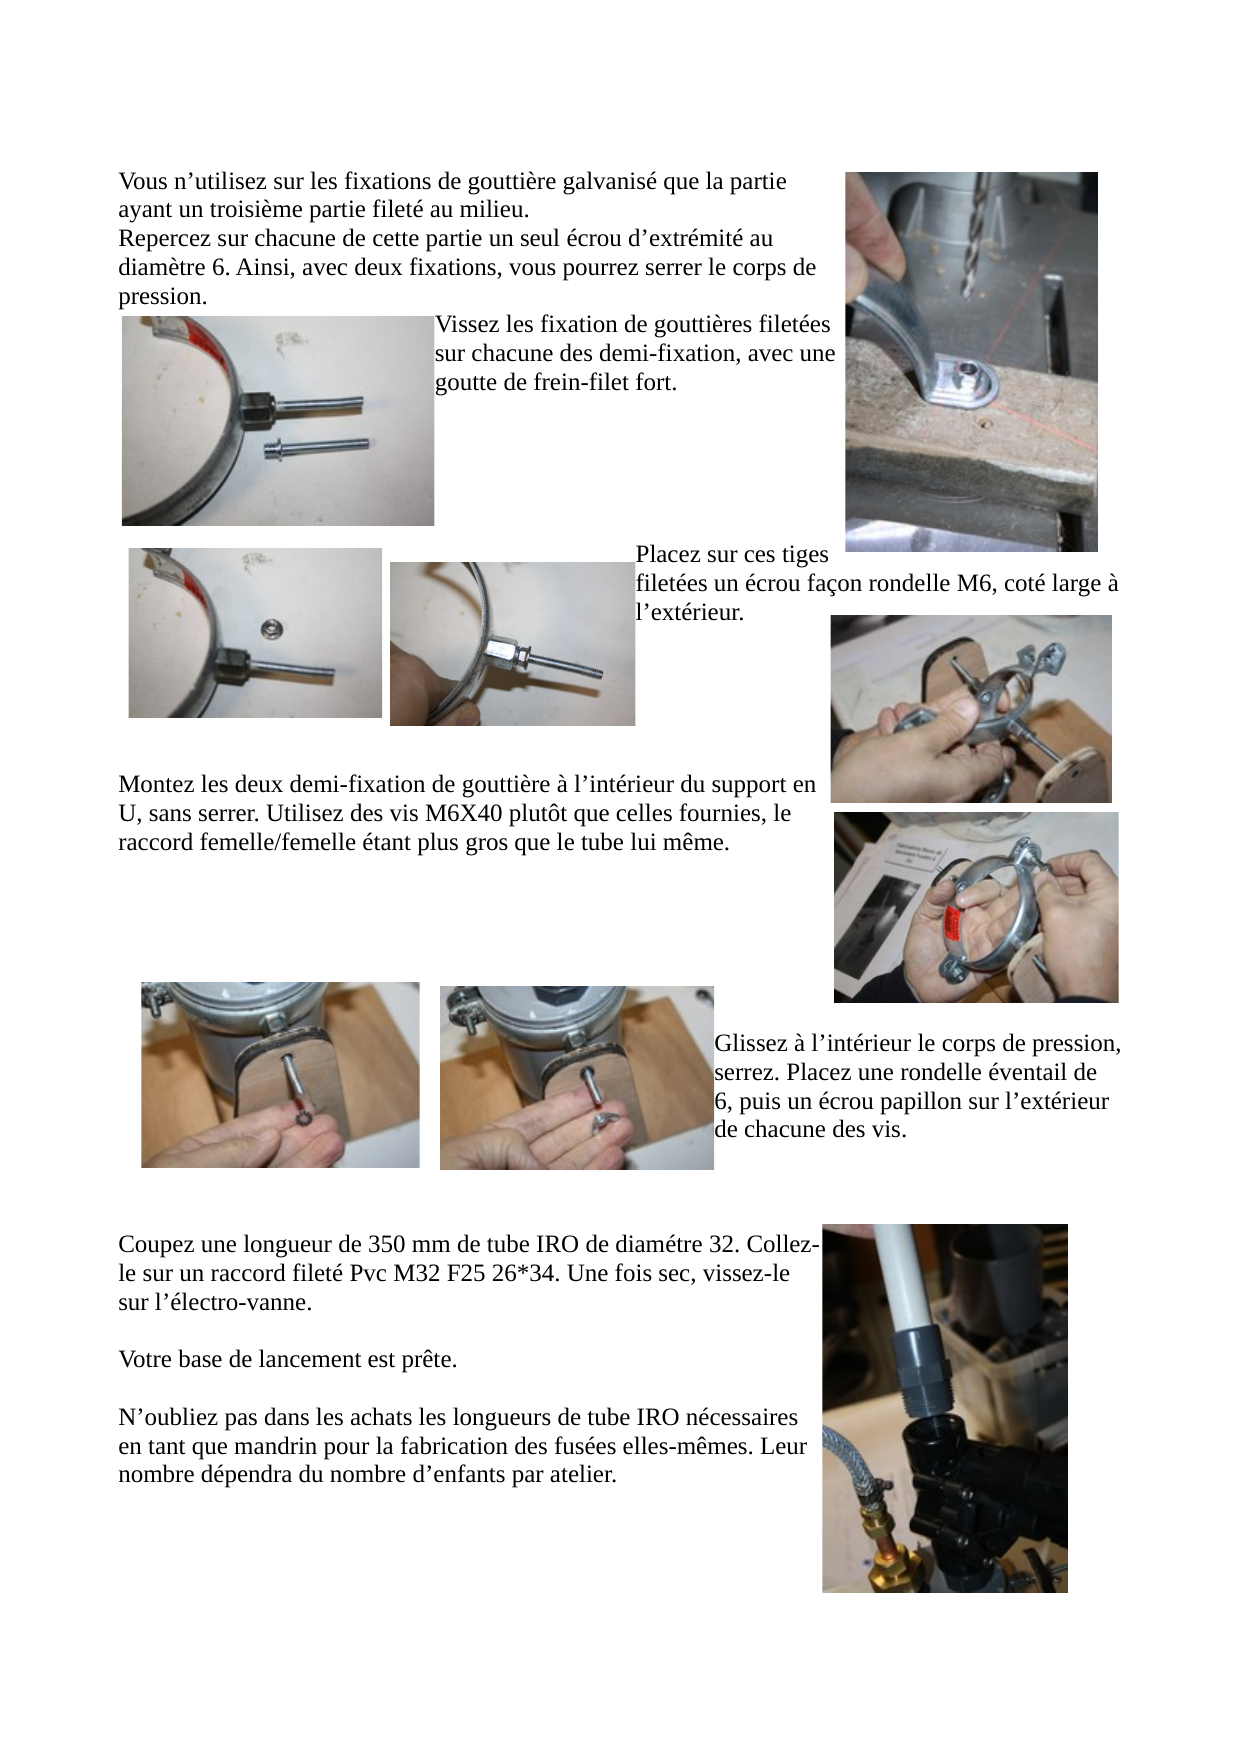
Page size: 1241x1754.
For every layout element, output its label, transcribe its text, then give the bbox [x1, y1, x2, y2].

text Repercez sur chacune de cette partie un seul écrou d’extrémité au diamètre 6. Ainsi, avec deux fixations, vous pourrez serrer le corps de pression. [118, 223, 845, 309]
picture [390, 562, 636, 726]
picture [834, 812, 1119, 1003]
picture [830, 615, 1112, 803]
picture [440, 986, 715, 1170]
text [1068, 1402, 1122, 1488]
text [1068, 1344, 1122, 1373]
picture [141, 982, 420, 1168]
picture [822, 1224, 1068, 1593]
picture [845, 172, 1098, 552]
text [1068, 1229, 1122, 1316]
text Votre base de lancement est prête. [118, 1344, 822, 1373]
text Placez sur ces tiges filetées un écrou façon rondelle M6, coté large à l’extérieur. [118, 539, 1122, 626]
text N’oubliez pas dans les achats les longueurs de tube IRO nécessaires en tant que mandrin pour la fabrication des fusées elles-mêmes. Leur nombre dépendra du nombre d’enfants par atelier. [118, 1402, 822, 1488]
picture [121, 316, 435, 526]
text Vous n’utilisez sur les fixations de gouttière galvanisé que la partie ayant un troisième partie fileté au milieu. [118, 166, 1122, 223]
text Coupez une longueur de 350 mm de tube IRO de diamétre 32. Collez-le sur un raccord fileté Pvc M32 F25 26*34. Une fois sec, vissez-le sur l’électro-vanne. [118, 1229, 822, 1316]
text Glissez à l’intérieur le corps de pression, serrez. Placez une rondelle éventail de 6, puis un écrou papillon sur l’extérieur de chacune des vis. [715, 1028, 1122, 1143]
text Vissez les fixation de gouttières filetées sur chacune des demi-fixation, avec une goutte de frein-filet fort. [118, 309, 845, 396]
picture [128, 548, 383, 718]
text Montez les deux demi-fixation de gouttière à l’intérieur du support en U, sans serrer. Utilisez des vis M6X40 plutôt que celles fournies, le raccord femelle/femelle étant plus gros que le tube lui même. [118, 769, 1122, 856]
